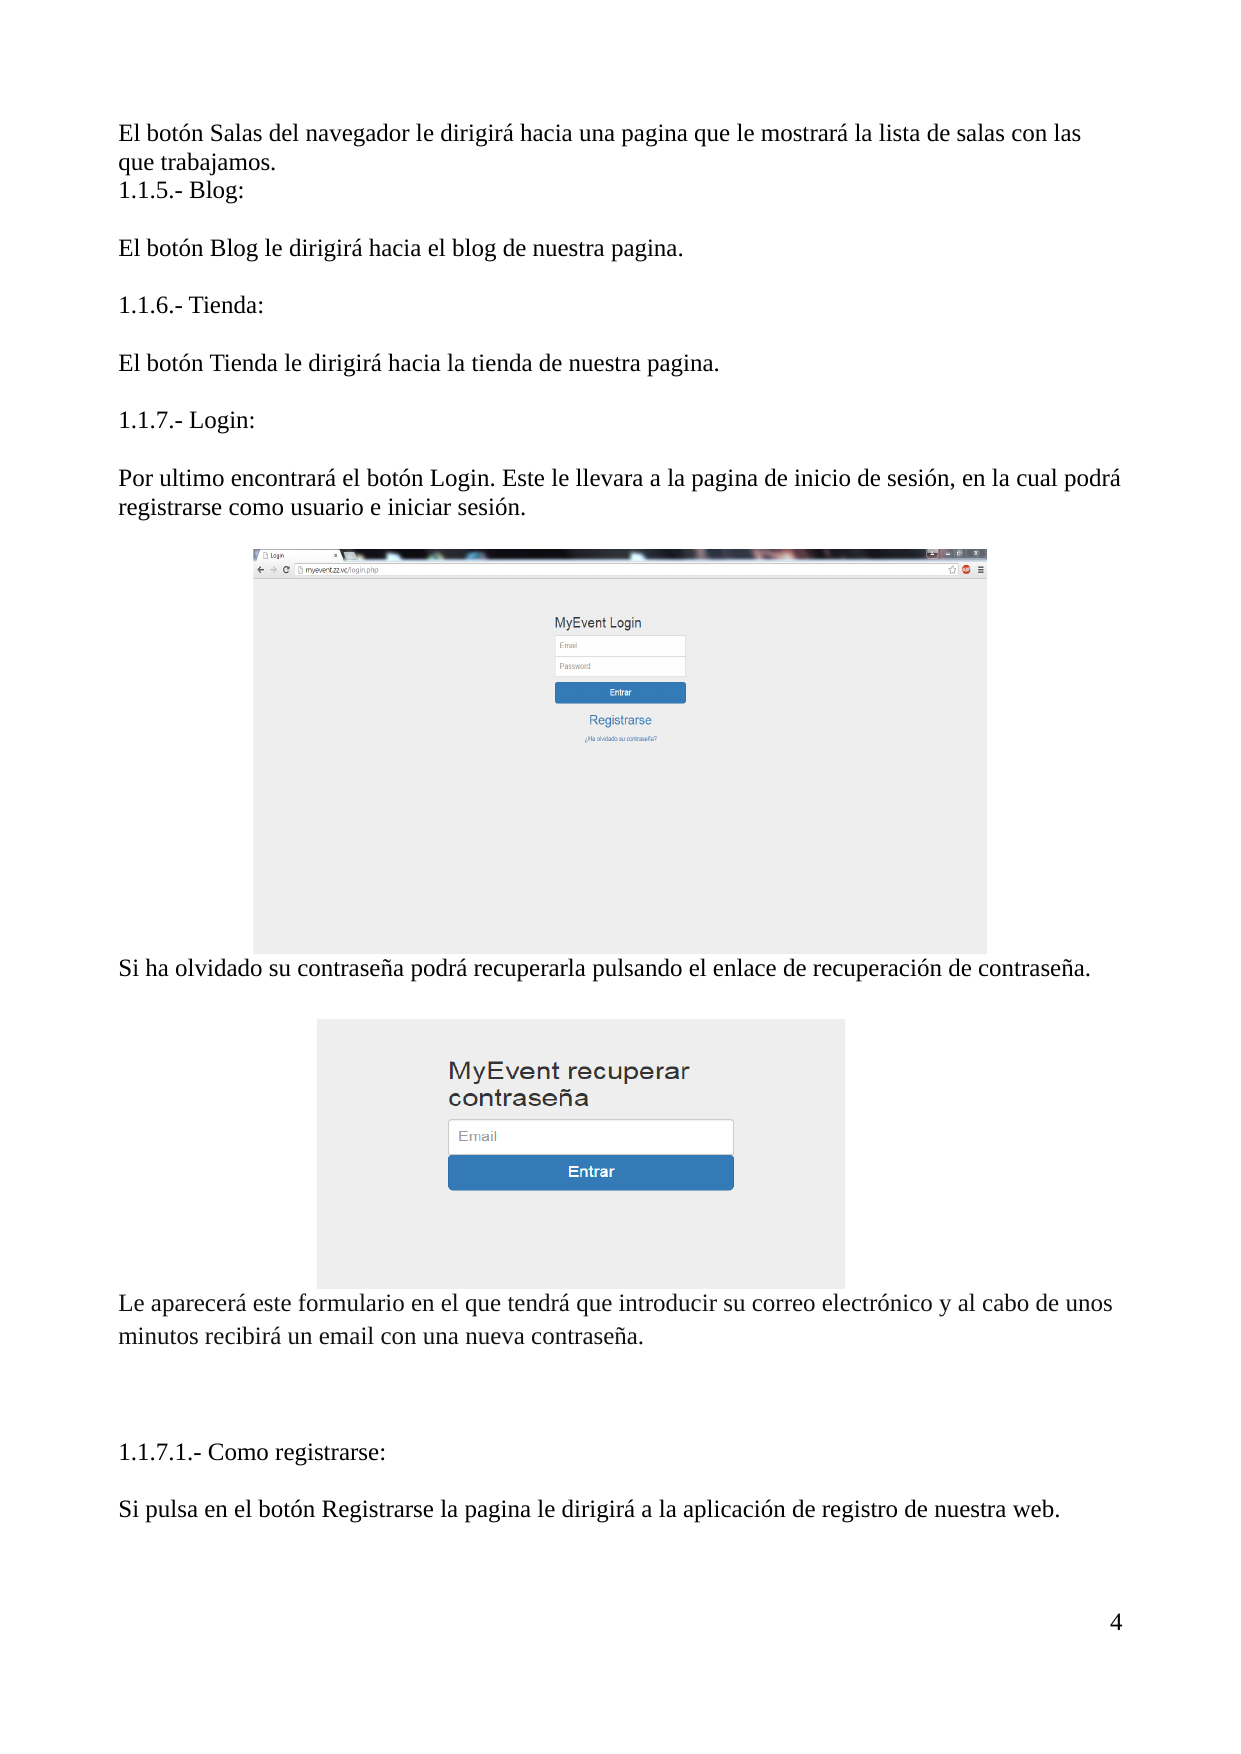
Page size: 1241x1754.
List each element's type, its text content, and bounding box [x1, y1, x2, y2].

text El botón Salas del navegador le dirigirá hacia una pagina que le mostrará la lista de salas con las que trabajamos. [118, 118, 1122, 176]
picture [253, 549, 987, 954]
picture [316, 1019, 846, 1289]
text El botón Blog le dirigirá hacia el blog de nuestra pagina. [118, 233, 1122, 262]
text Le aparecerá este formulario en el que tendrá que introducir su correo electrónico y al cabo de unos minutos recibirá un email con una nueva contraseña. [118, 1011, 1122, 1350]
text Por ultimo encontrará el botón Login. Este le llevara a la pagina de inicio de sesión, en la cual podrá registrarse como usuario e iniciar sesión. [118, 463, 1122, 521]
text 1.1.7.1.- Como registrarse: [118, 1437, 1122, 1466]
text 1.1.5.- Blog: [118, 176, 1122, 204]
text Si ha olvidado su contraseña podrá recuperarla pulsando el enlace de recuperación de contraseña. [118, 549, 1122, 982]
text 1.1.7.- Login: [118, 406, 1122, 434]
text 1.1.6.- Tienda: [118, 291, 1122, 319]
text Si pulsa en el botón Registrarse la pagina le dirigirá a la aplicación de registro de nuestra web. [118, 1494, 1122, 1523]
text El botón Tienda le dirigirá hacia la tienda de nuestra pagina. [118, 348, 1122, 377]
